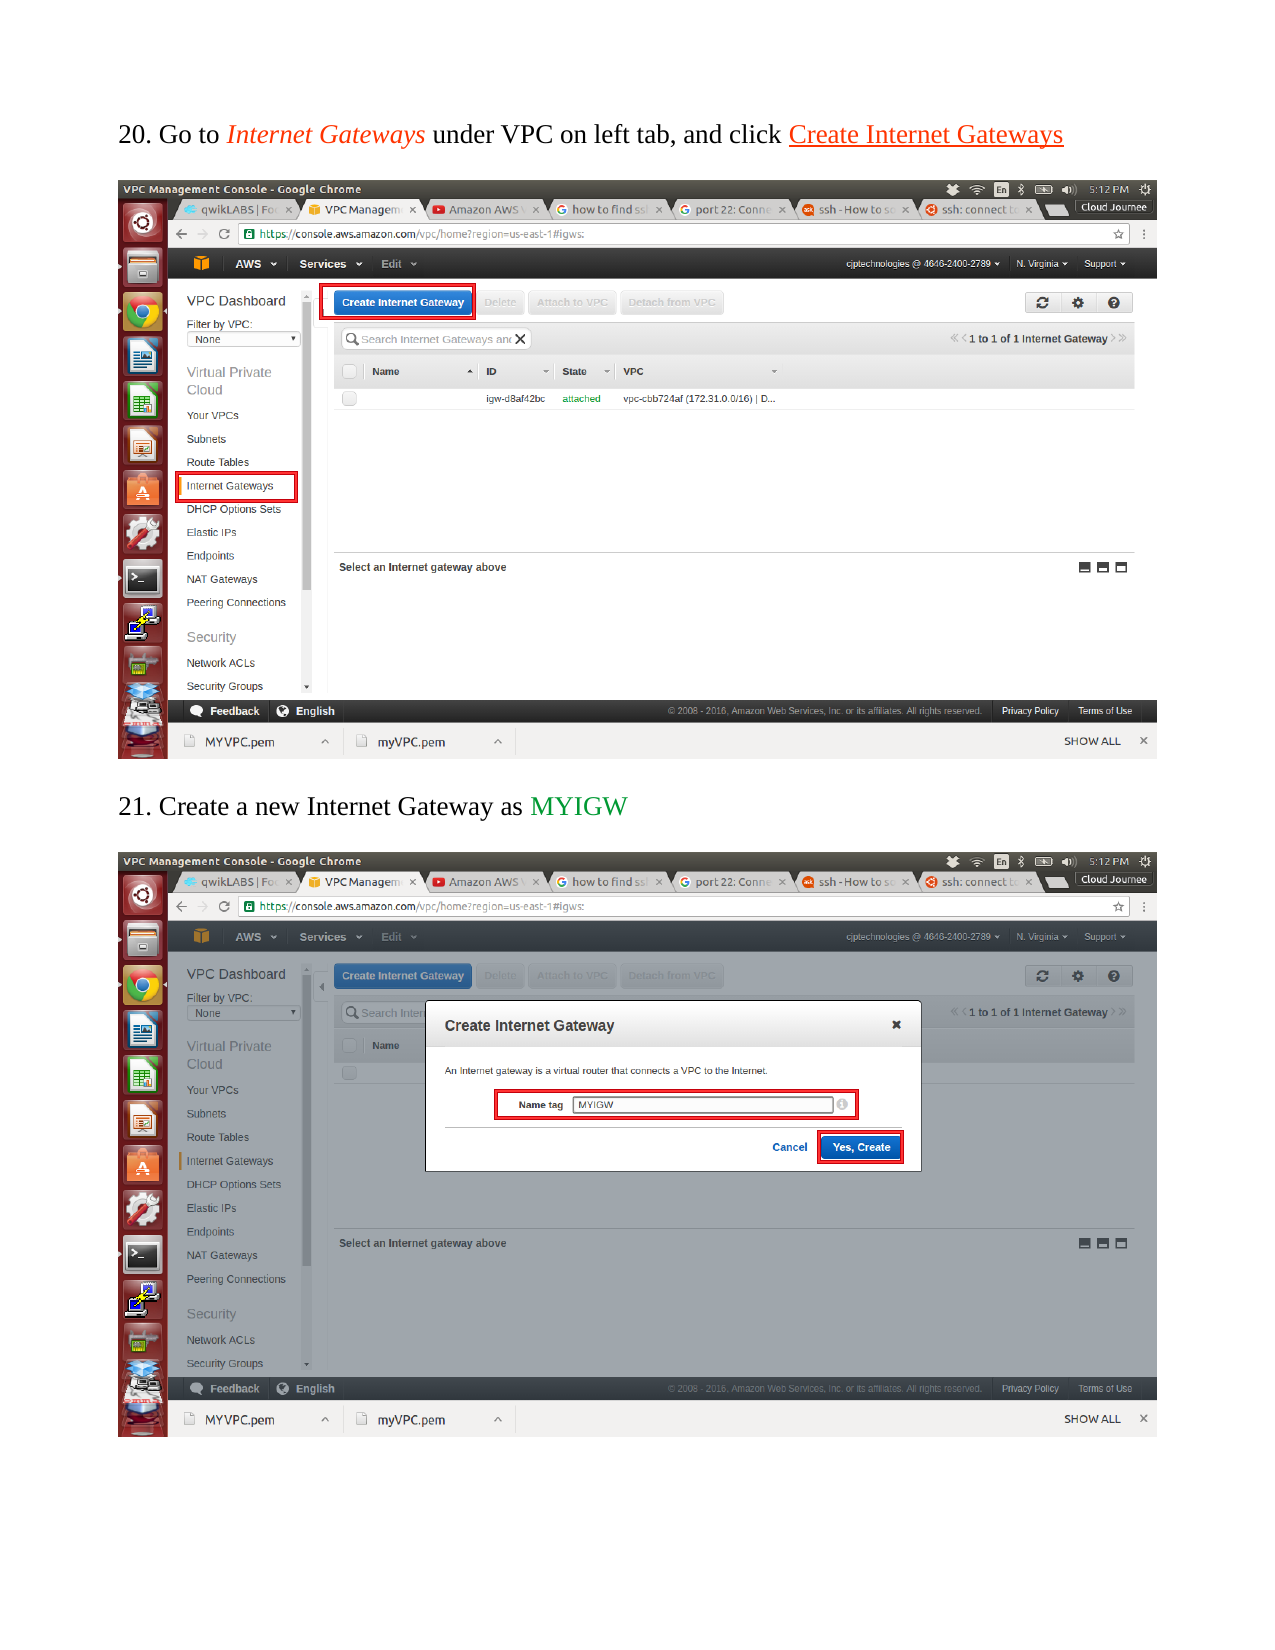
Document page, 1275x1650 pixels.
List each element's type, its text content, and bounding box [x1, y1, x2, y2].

picture [118, 180, 1157, 759]
text 20. Go to Internet Gateways under VPC on left tab, and click Create Internet Gateways [118, 118, 1157, 149]
text 21. Create a new Internet Gateway as MYIGW [118, 790, 1157, 821]
picture [118, 852, 1157, 1437]
